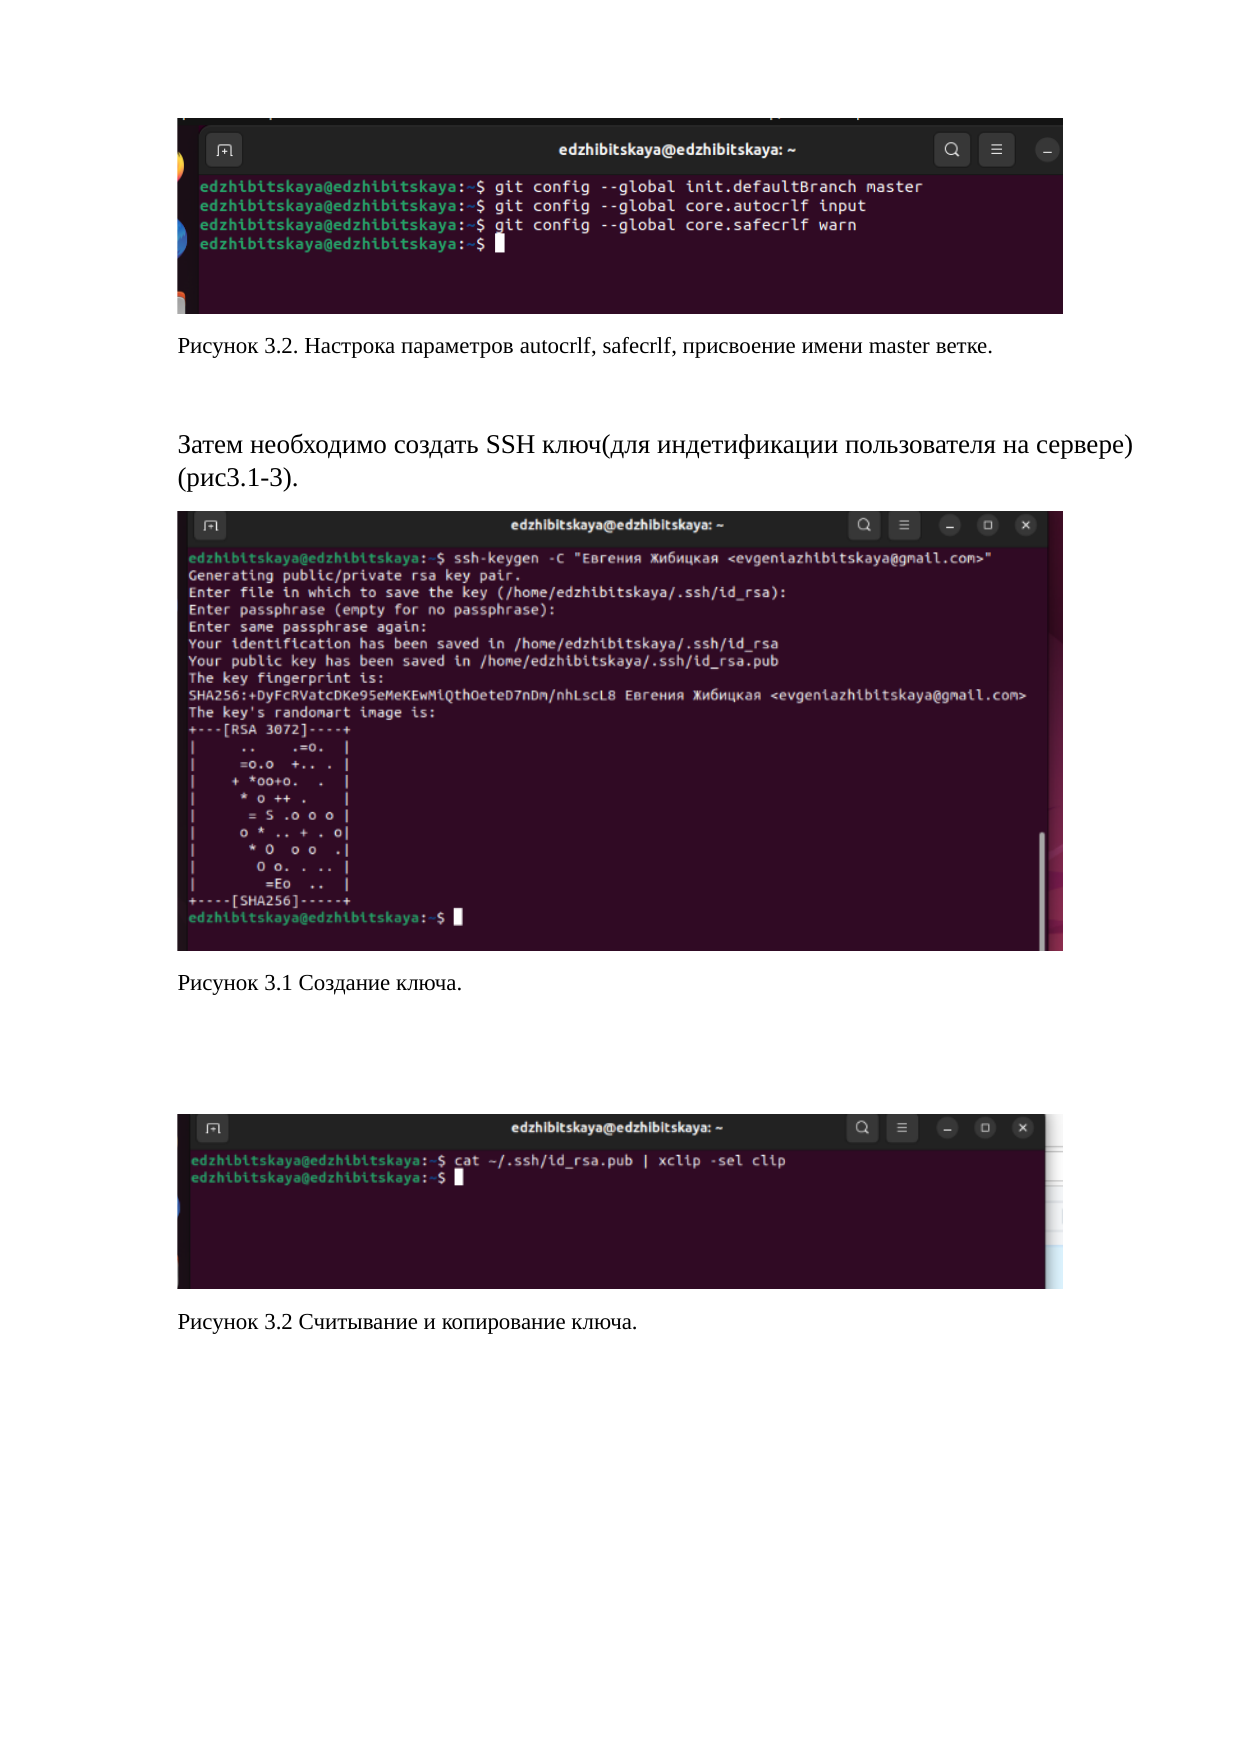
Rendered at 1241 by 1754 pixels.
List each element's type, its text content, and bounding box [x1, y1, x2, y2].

picture [177, 118, 751, 196]
picture [177, 1114, 1063, 1289]
text Рисунок 3.2. Настрока параметров autocrlf, safecrlf, присвоение имени master ветке. [177, 332, 1152, 359]
text Рисунок 3.1 Создание ключа. [177, 969, 1152, 996]
picture [177, 511, 1063, 951]
text Рисунок 3.2 Считывание и копирование ключа. [177, 1308, 1152, 1334]
text Затем необходимо создать SSH ключ(для индетификации пользователя на сервере)(рис3.1-3). [177, 428, 1152, 492]
